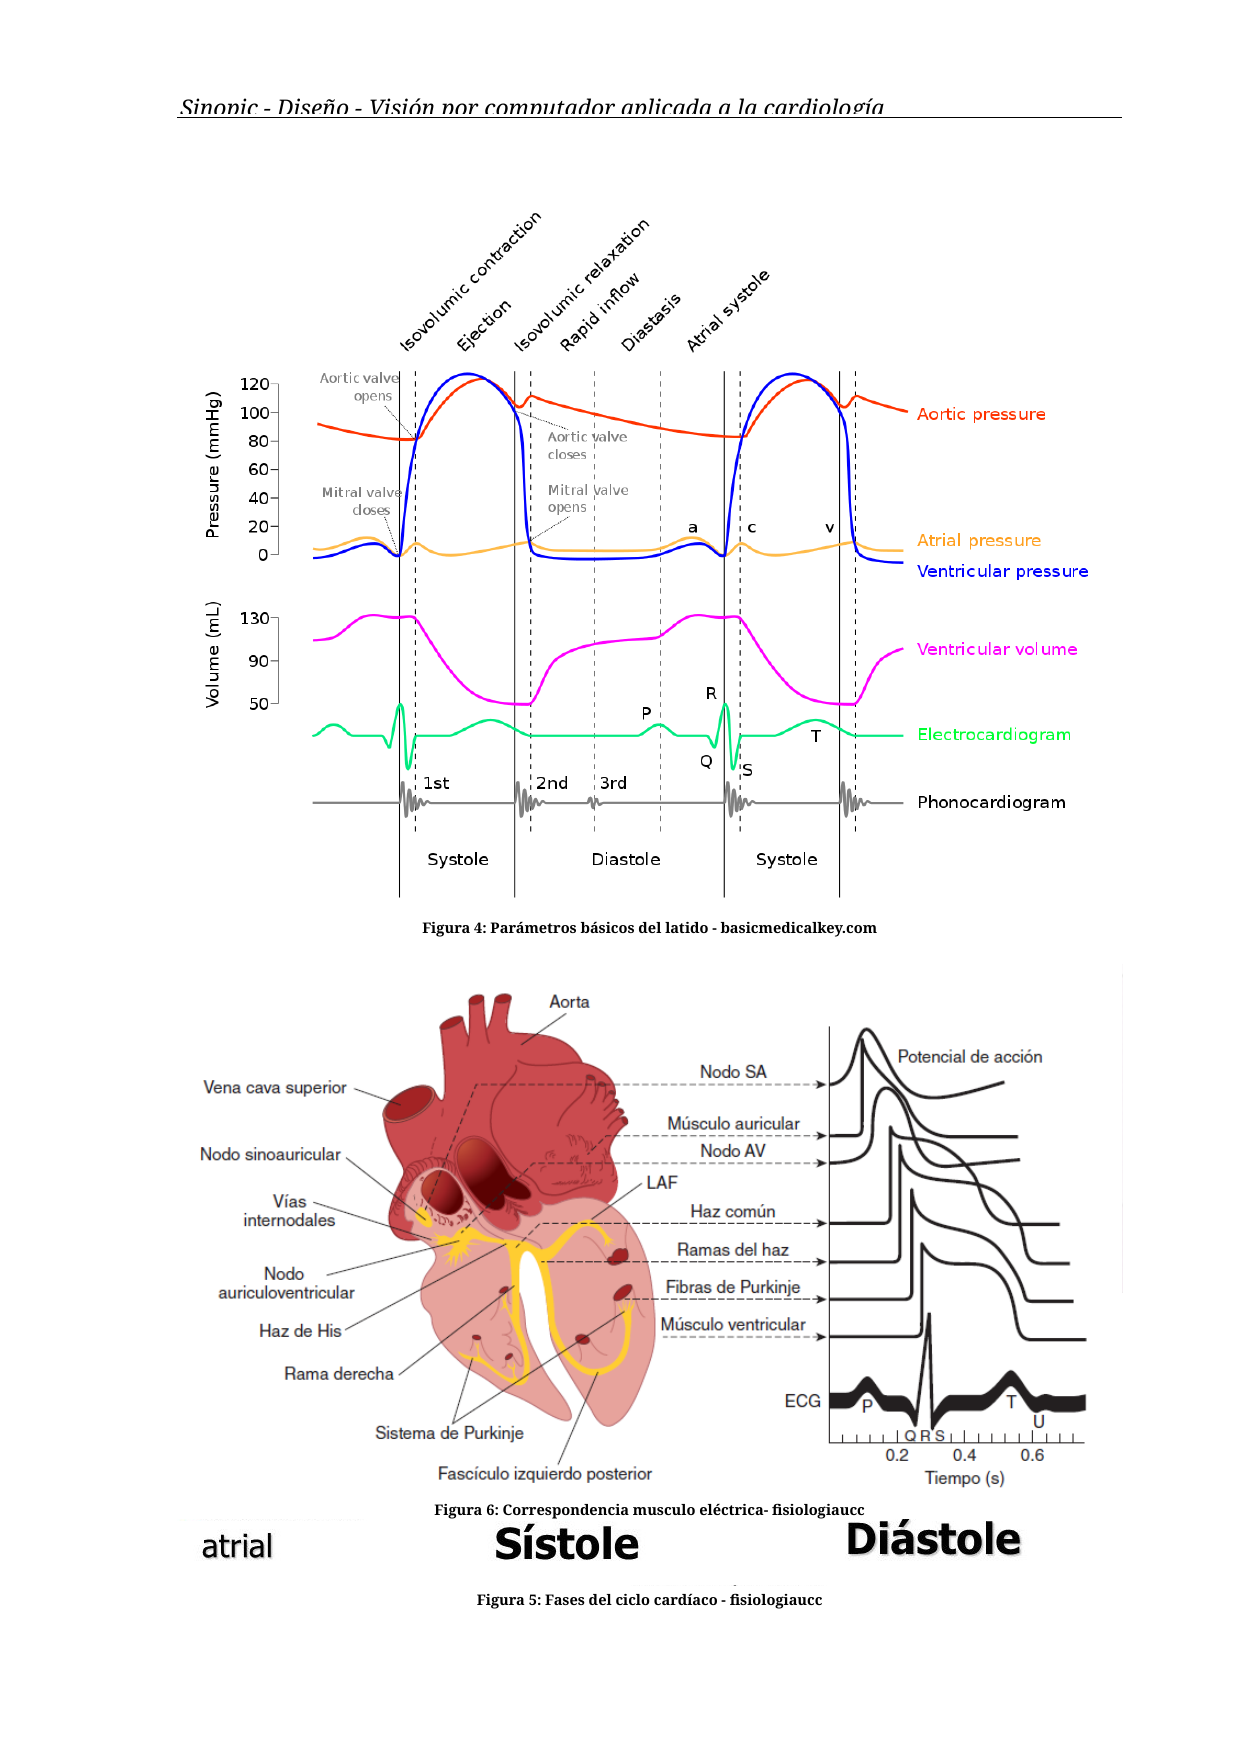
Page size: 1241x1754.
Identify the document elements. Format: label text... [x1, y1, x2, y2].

picture [177, 957, 1123, 1586]
text Figura 6: Correspondencia musculo eléctrica- fisiologiaucc [177, 1495, 1122, 1519]
picture [177, 189, 1123, 914]
text Figura 5: Fases del ciclo cardíaco - fisiologiaucc [177, 1586, 1122, 1610]
text Figura 4: Parámetros básicos del latido - basicmedicalkey.com [177, 914, 1122, 937]
